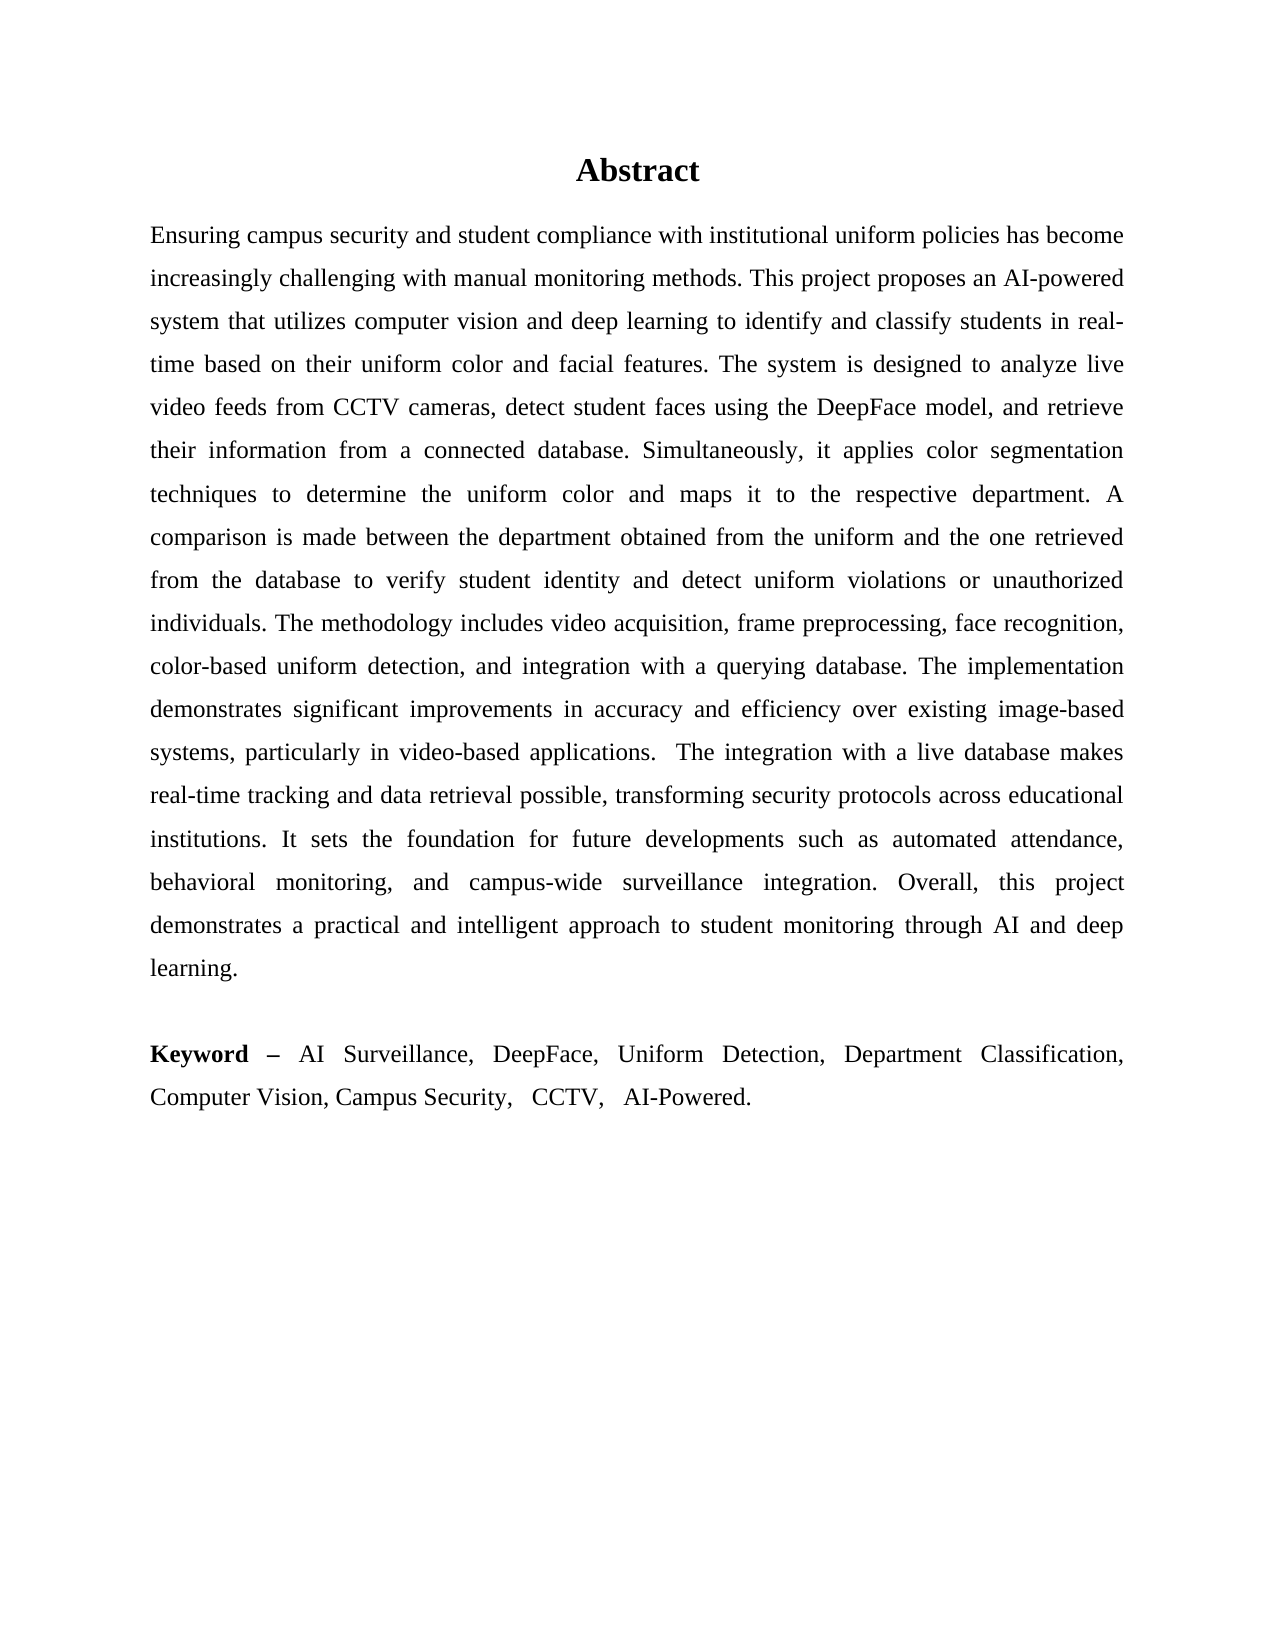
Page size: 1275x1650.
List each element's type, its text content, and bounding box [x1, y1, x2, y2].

text Keyword – AI Surveillance, DeepFace, Uniform Detection, Department Classification, Computer Vision, Campus Security, CCTV, AI-Powered. [150, 1039, 1125, 1111]
text Ensuring campus security and student compliance with institutional uniform policies has become increasingly challenging with manual monitoring methods. This project proposes an AI-powered system that utilizes computer vision and deep learning to identify and classify students in real-time based on their uniform color and facial features. The system is designed to analyze live video feeds from CCTV cameras, detect student faces using the DeepFace model, and retrieve their information from a connected database. Simultaneously, it applies color segmentation techniques to determine the uniform color and maps it to the respective department. A comparison is made between the department obtained from the uniform and the one retrieved from the database to verify student identity and detect uniform violations or unauthorized individuals. The methodology includes video acquisition, frame preprocessing, face recognition, color-based uniform detection, and integration with a querying database. The implementation demonstrates significant improvements in accuracy and efficiency over existing image-based systems, particularly in video-based applications. The integration with a live database makes real-time tracking and data retrieval possible, transforming security protocols across educational institutions. It sets the foundation for future developments such as automated attendance, behavioral monitoring, and campus-wide surveillance integration. Overall, this project demonstrates a practical and intelligent approach to student monitoring through AI and deep learning. [150, 220, 1125, 982]
text Abstract [150, 150, 1125, 188]
